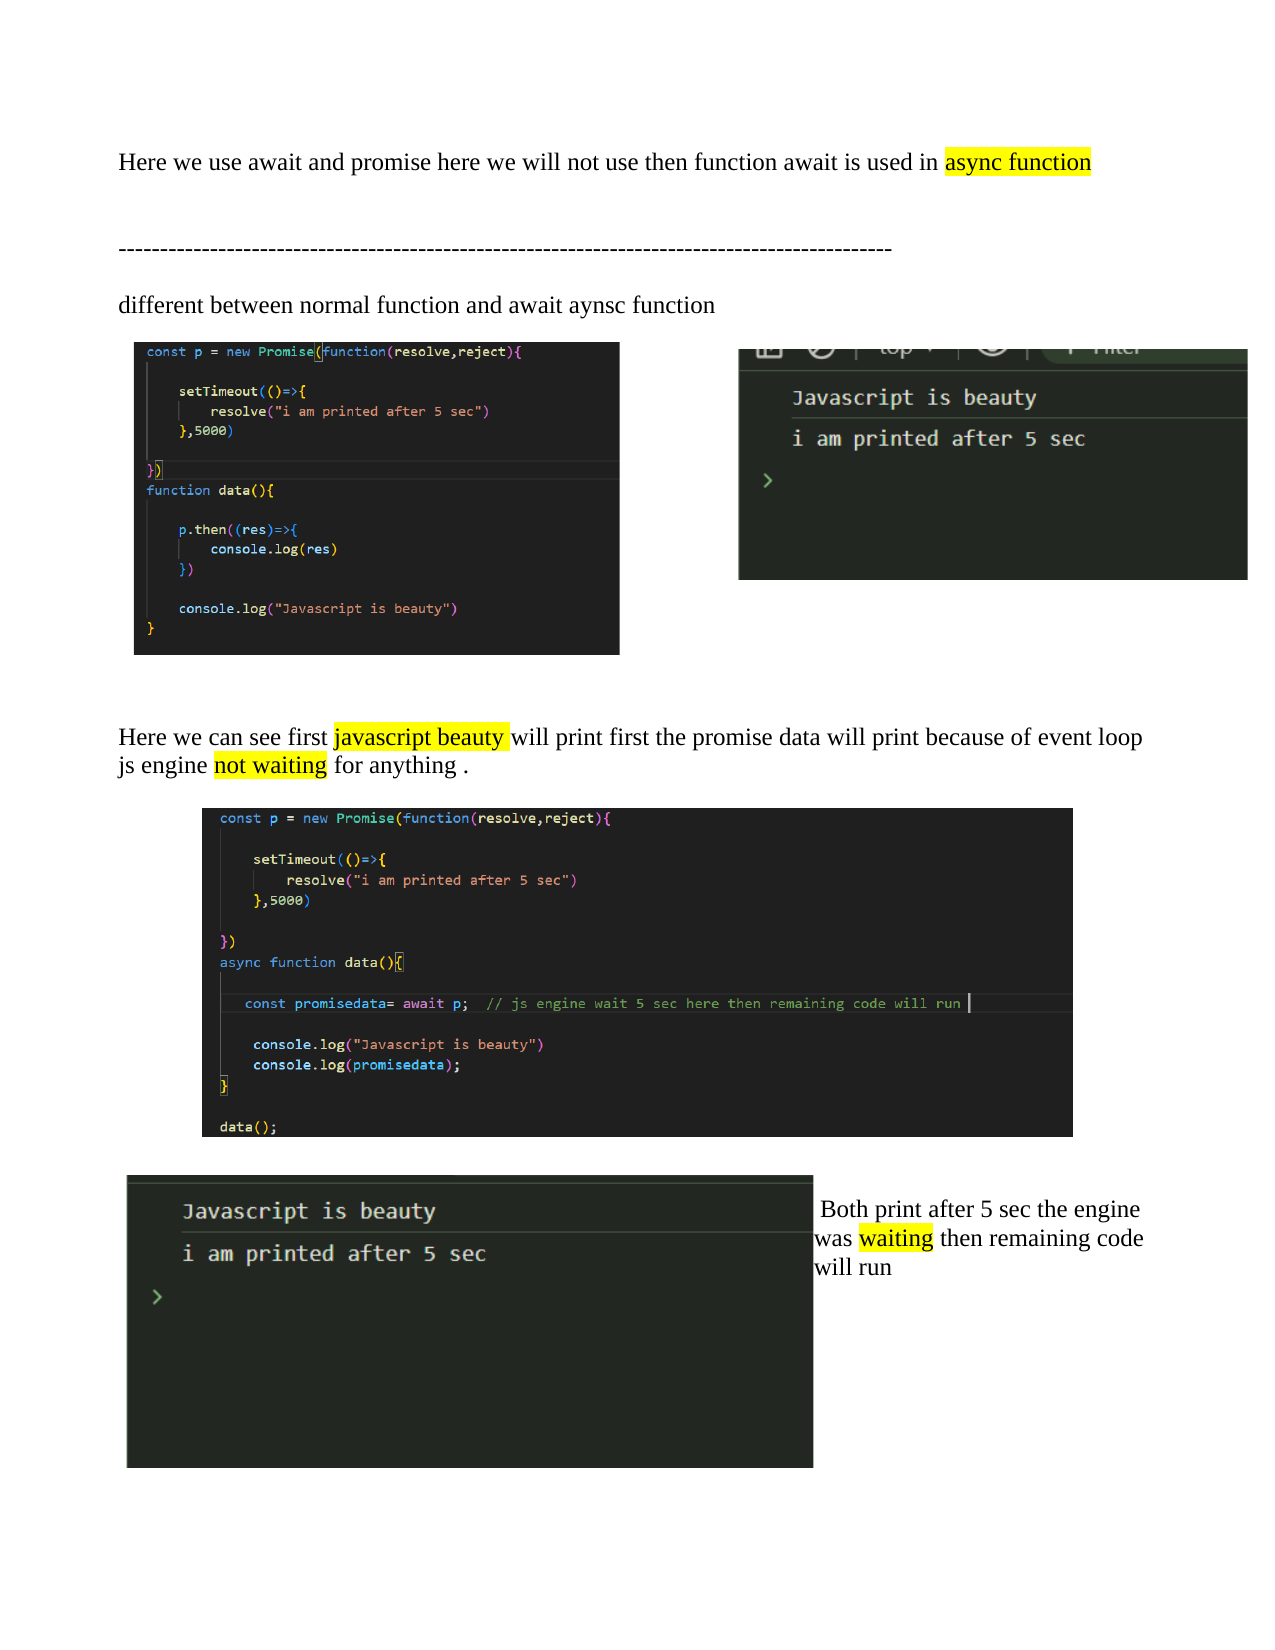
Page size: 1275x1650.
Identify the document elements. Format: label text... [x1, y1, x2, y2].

text Here we use await and promise here we will not use then function await is used in async function [118, 118, 1157, 176]
text Both print after 5 sec the engine was waiting then remaining code will run [814, 1194, 1157, 1309]
picture [202, 808, 1073, 1137]
text different between normal function and await aynsc function [118, 291, 1157, 319]
text --------------------------------------------------------------------------------------------- [118, 233, 1157, 262]
picture [133, 342, 620, 655]
text Here we can see first javascript beauty will print first the promise data will print because of event loop js engine not waiting for anything . [118, 348, 1157, 779]
picture [97, 1175, 814, 1468]
picture [710, 349, 1248, 580]
